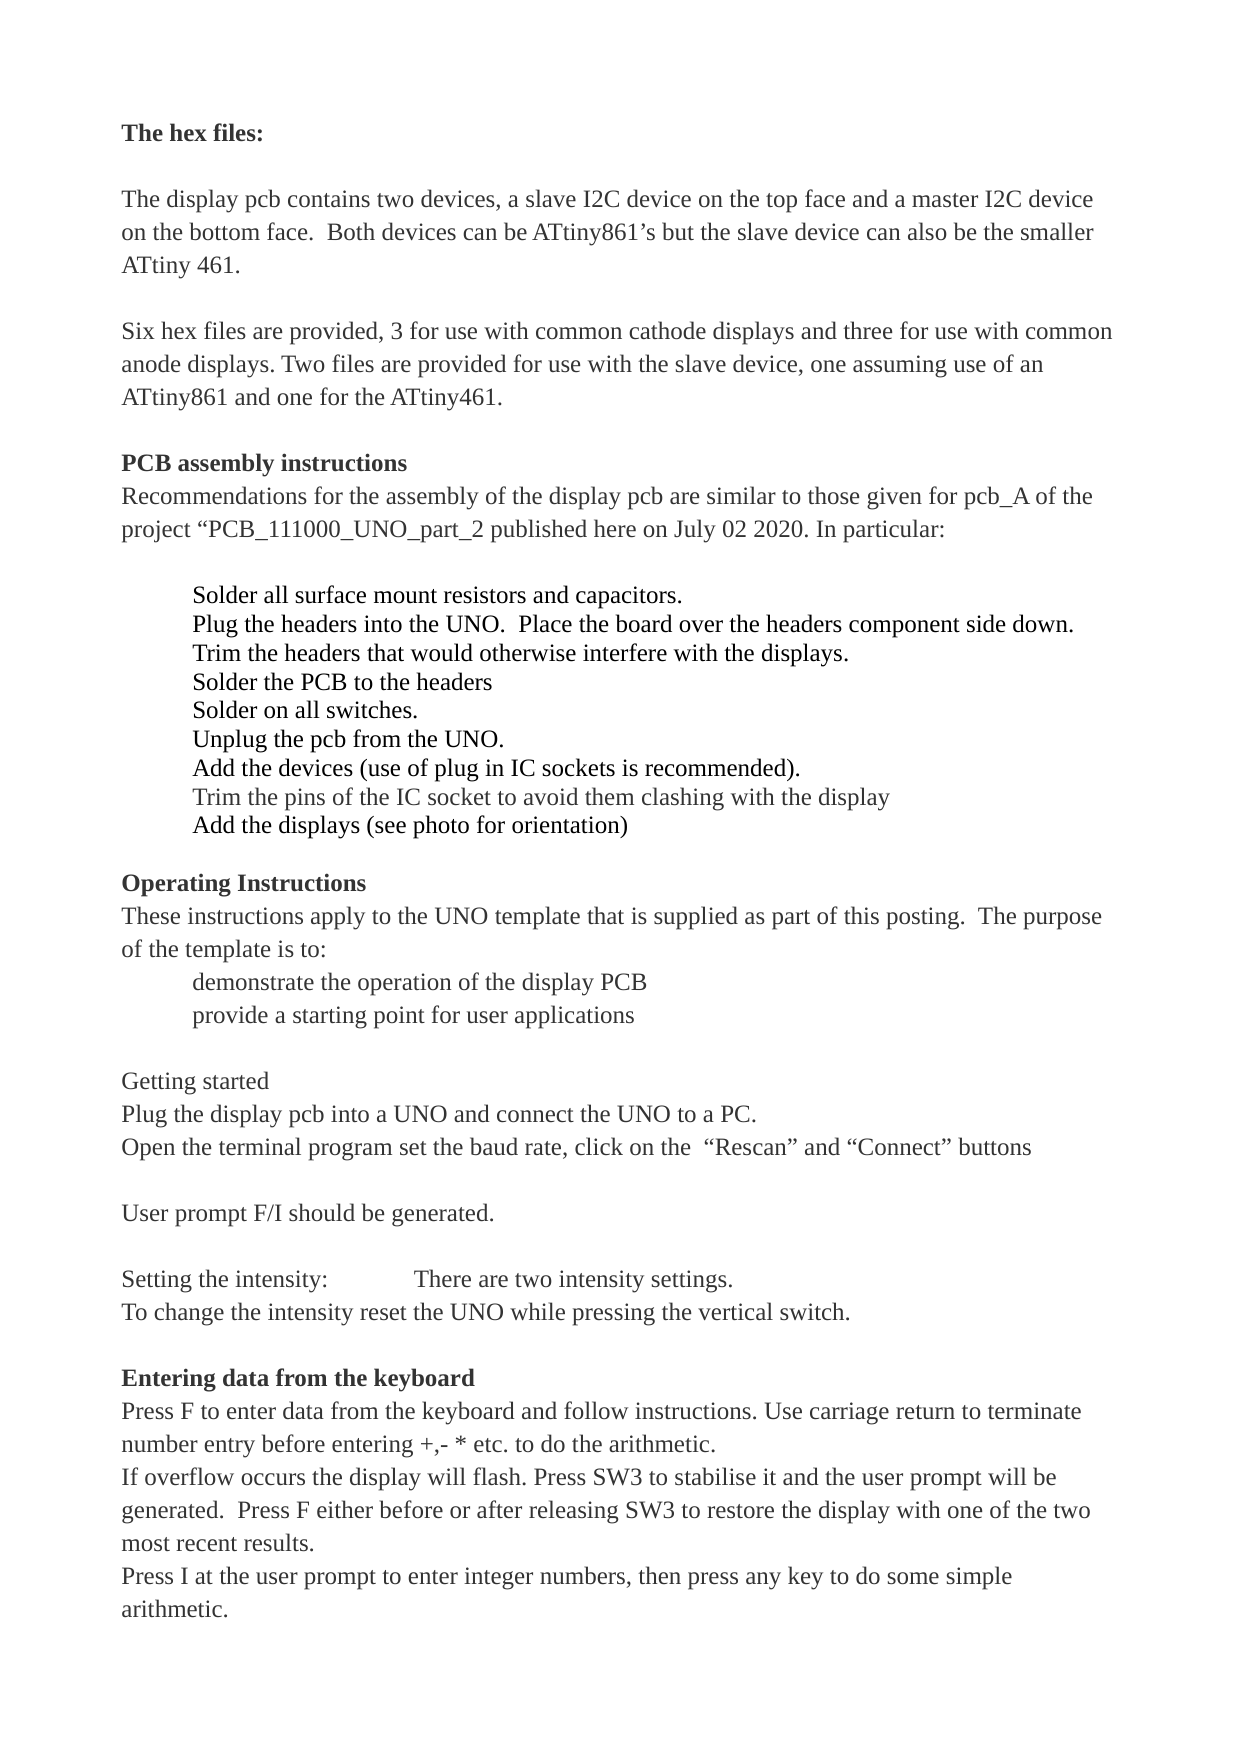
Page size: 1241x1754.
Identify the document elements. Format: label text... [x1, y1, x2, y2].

text The hex files: [119, 118, 1122, 147]
text Six hex files are provided, 3 for use with common cathode displays and three for use with common anode displays. Two files are provided for use with the slave device, one assuming use of an ATtiny861 and one for the ATtiny461. [119, 316, 1122, 411]
text PCB assembly instructions [119, 448, 1122, 477]
text Press I at the user prompt to enter integer numbers, then press any key to do some simple arithmetic. [119, 1561, 1122, 1623]
text Solder the PCB to the headers [118, 667, 1122, 695]
text These instructions apply to the UNO template that is supplied as part of this posting. The purpose of the template is to: [119, 901, 1122, 963]
text Open the terminal program set the baud rate, click on the “Rescan” and “Connect” buttons [119, 1132, 1122, 1161]
text Plug the headers into the UNO. Place the board over the headers component side down. [118, 609, 1122, 638]
text Trim the headers that would otherwise interfere with the displays. [118, 638, 1122, 667]
text Solder all surface mount resistors and capacitors. [118, 580, 1122, 609]
text To change the intensity reset the UNO while pressing the vertical switch. [119, 1297, 1122, 1326]
text Recommendations for the assembly of the display pcb are similar to those given for pcb_A of the project “PCB_111000_UNO_part_2 published here on July 02 2020. In particular: [119, 481, 1122, 543]
text The display pcb contains two devices, a slave I2C device on the top face and a master I2C device on the bottom face. Both devices can be ATtiny861’s but the slave device can also be the smaller ATtiny 461. [119, 184, 1122, 279]
text Operating Instructions [119, 868, 1122, 897]
text Unplug the pcb from the UNO. [118, 724, 1122, 753]
text Add the displays (see photo for orientation) [118, 810, 1122, 839]
text Add the devices (use of plug in IC sockets is recommended). [118, 753, 1122, 782]
text User prompt F/I should be generated. [119, 1198, 1122, 1227]
text provide a starting point for user applications [119, 1000, 1122, 1029]
text Plug the display pcb into a UNO and connect the UNO to a PC. [119, 1099, 1122, 1128]
text If overflow occurs the display will flash. Press SW3 to stabilise it and the user prompt will be generated. Press F either before or after releasing SW3 to restore the display with one of the two most recent results. [119, 1462, 1122, 1557]
text Press F to enter data from the keyboard and follow instructions. Use carriage return to terminate number entry before entering +,- * etc. to do the arithmetic. [119, 1396, 1122, 1458]
text demonstrate the operation of the display PCB [119, 967, 1122, 996]
text Entering data from the keyboard [119, 1363, 1122, 1392]
text Setting the intensity: There are two intensity settings. [119, 1264, 1122, 1293]
text Getting started [119, 1066, 1122, 1095]
text Trim the pins of the IC socket to avoid them clashing with the display [119, 782, 1122, 810]
text Solder on all switches. [118, 695, 1122, 724]
